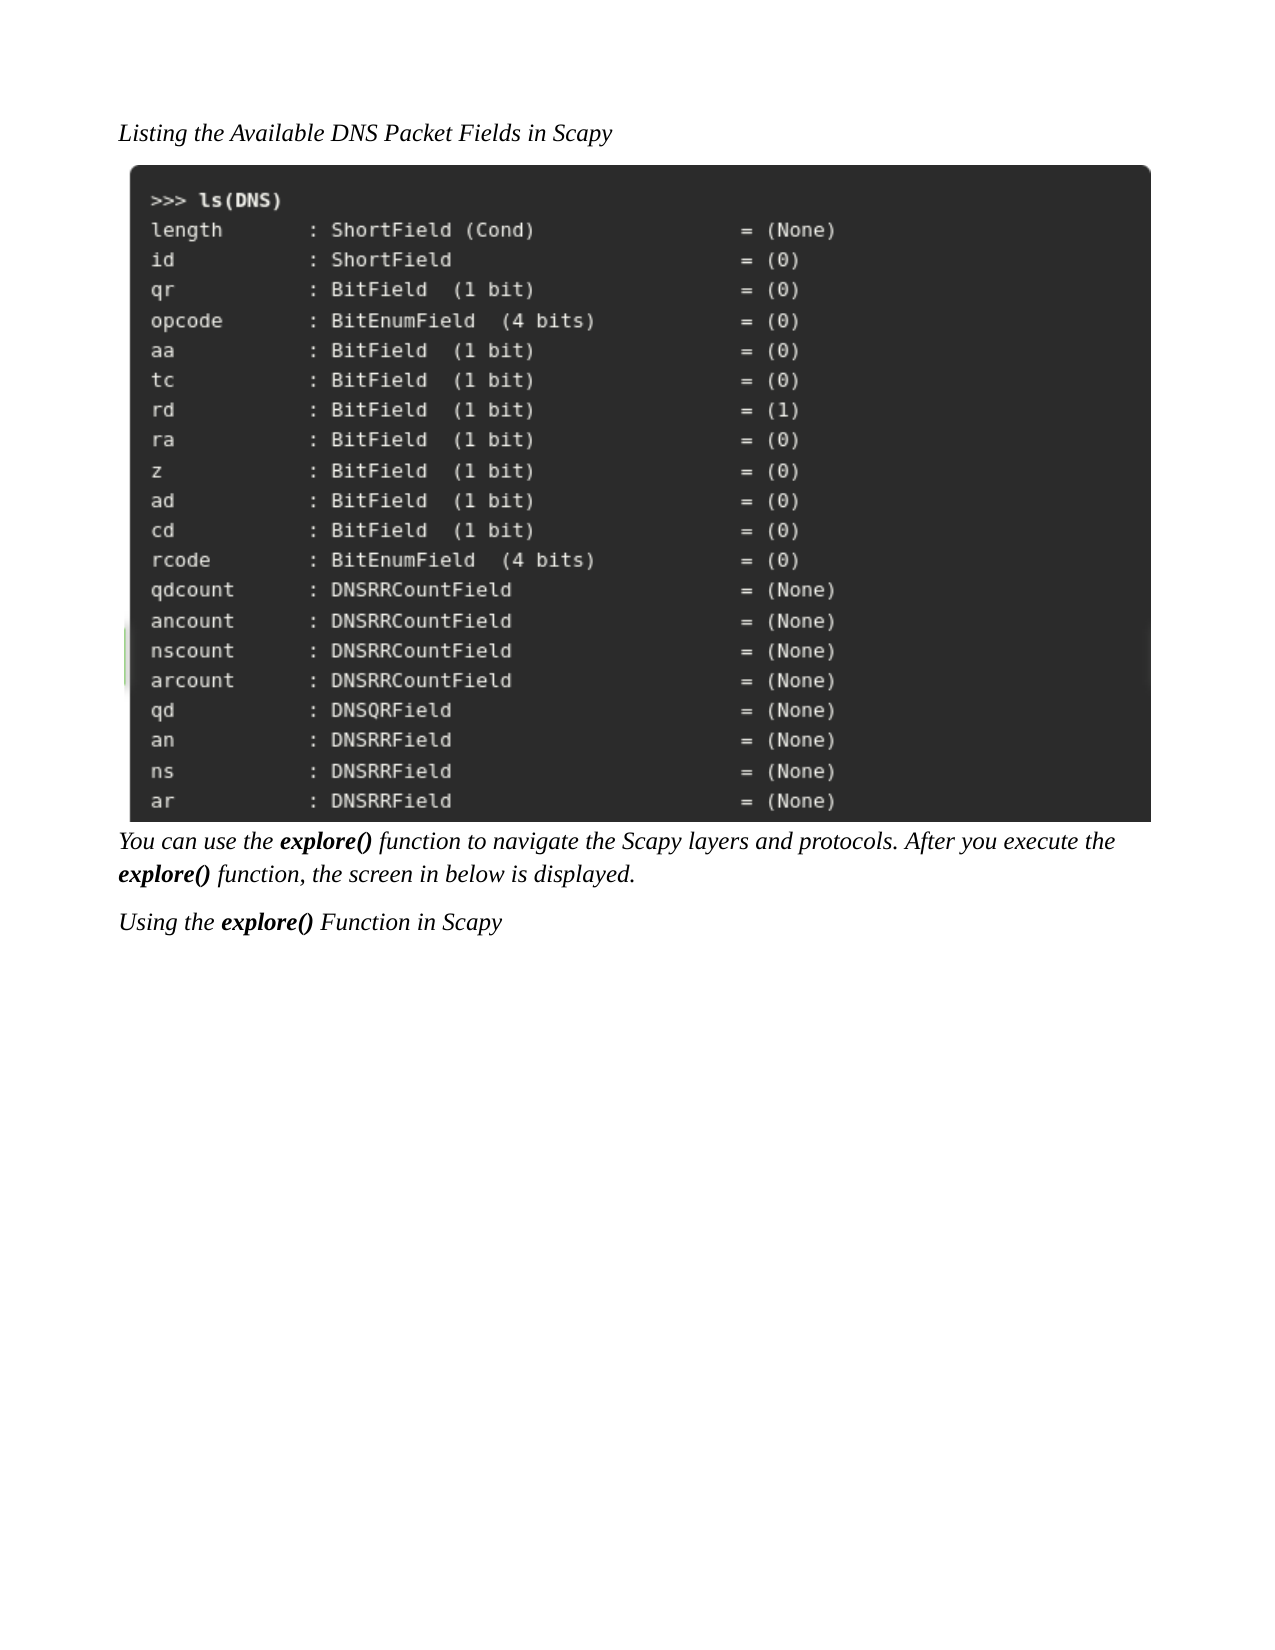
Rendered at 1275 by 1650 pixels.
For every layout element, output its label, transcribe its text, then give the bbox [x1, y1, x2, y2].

text Using the explore() Function in Scapy [118, 907, 1157, 936]
text Listing the Available DNS Packet Fields in Scapy [118, 118, 1157, 147]
picture [124, 165, 1151, 822]
text You can use the explore() function to navigate the Scapy layers and protocols. After you execute the explore() function, the screen in below is displayed. [118, 166, 1157, 888]
